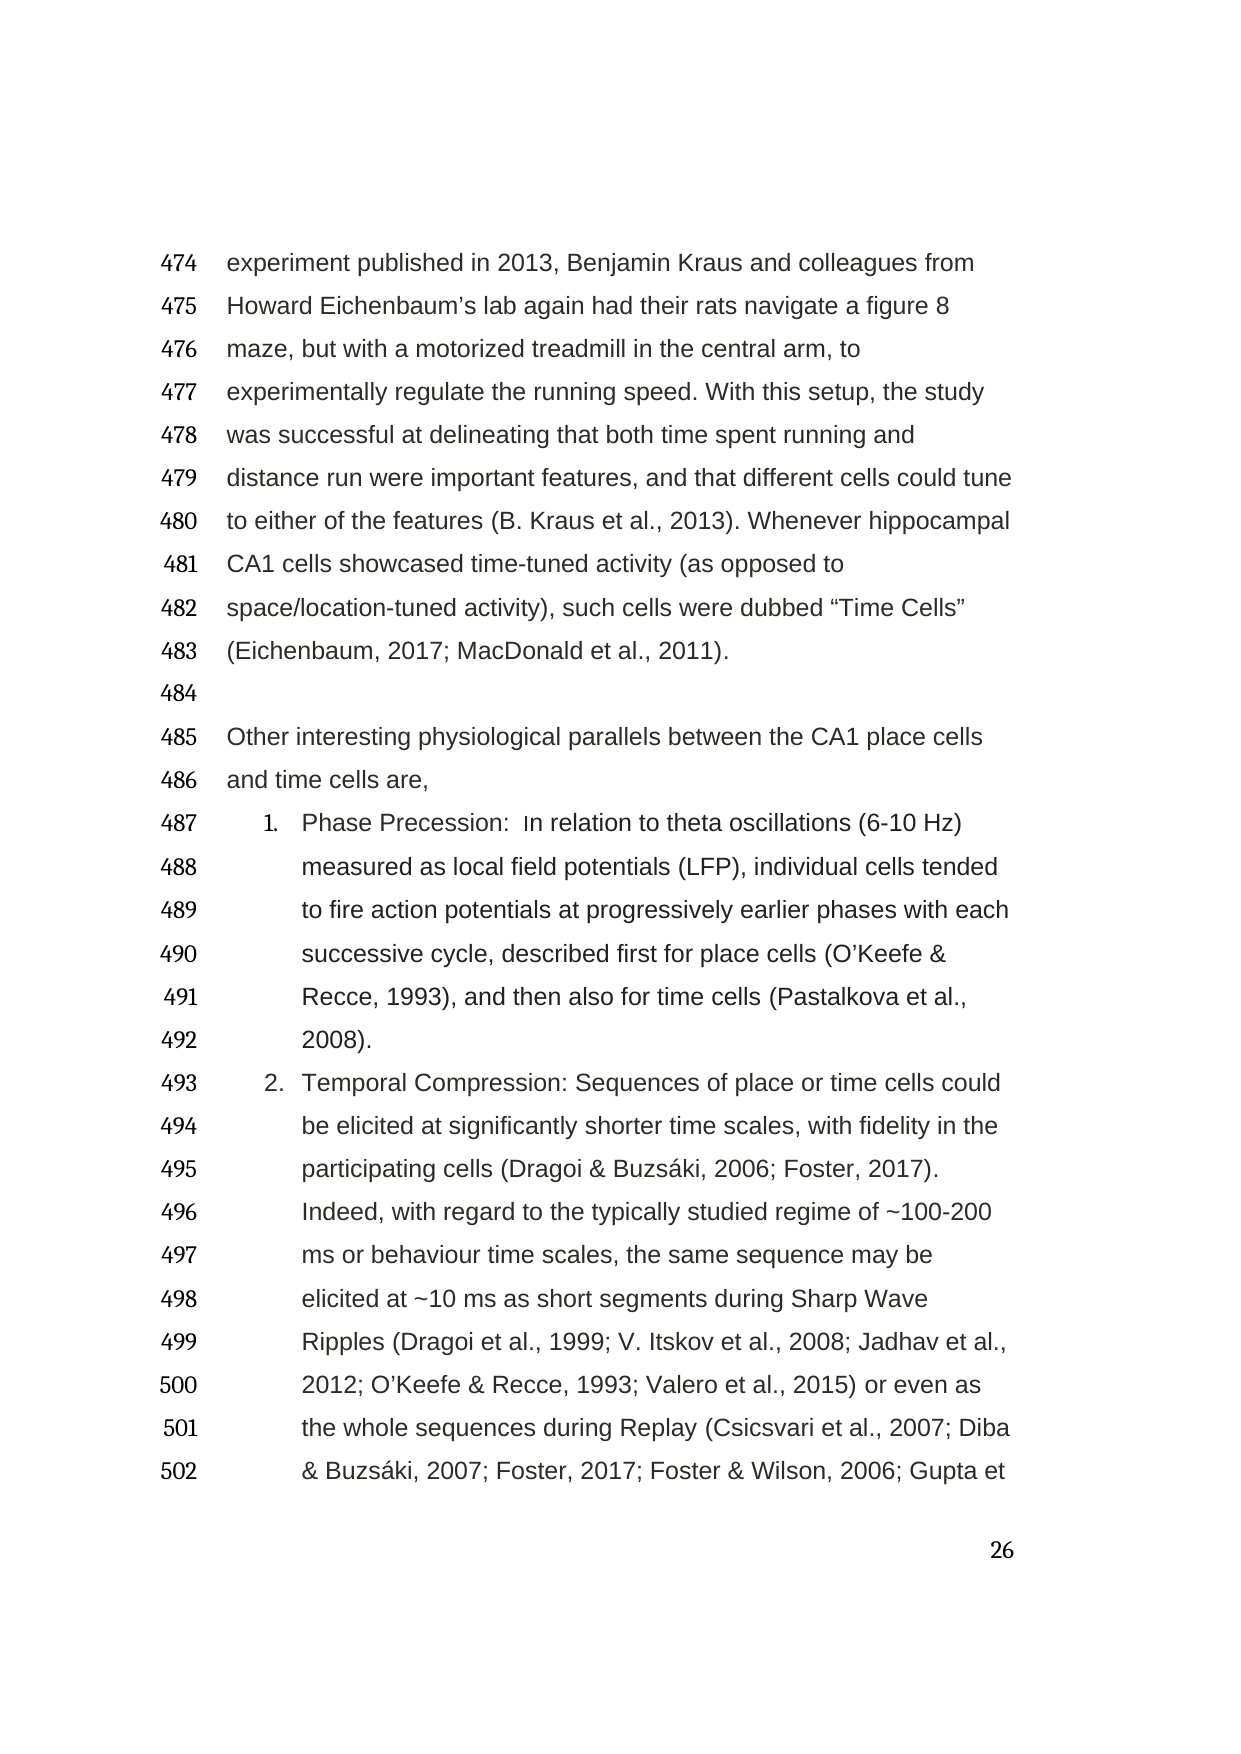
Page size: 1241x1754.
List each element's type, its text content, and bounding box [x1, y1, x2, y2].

list Phase Precession: In relation to theta oscillations (6-10 Hz) measured as local field potentials (LFP), individual cells tended to fire action potentials at progressively earlier phases with each successive cycle, described first for place cells (O’Keefe & Recce, 1993)⁠, and then also for time cells (Pastalkova et al., 2008)⁠. [264, 808, 1014, 1053]
text experiment published in 2013, Benjamin Kraus and colleagues from Howard Eichenbaum’s lab again had their rats navigate a figure 8 maze, but with a motorized treadmill in the central arm, to experimentally regulate the running speed. With this setup, the study was successful at delineating that both time spent running and distance run were important features, and that different cells could tune to either of the features (B. Kraus et al., 2013)⁠. Whenever hippocampal CA1 cells showcased time-tuned activity (as opposed to space/location-tuned activity), such cells were dubbed “Time Cells” (Eichenbaum, 2017; MacDonald et al., 2011)⁠. [226, 248, 1014, 664]
list Temporal Compression: Sequences of place or time cells could be elicited at significantly shorter time scales, with fidelity in the participating cells (Dragoi & Buzsáki, 2006; Foster, 2017)⁠. Indeed, with regard to the typically studied regime of ~100-200 ms or behaviour time scales, the same sequence may be elicited at ~10 ms as short segments during Sharp Wave Ripples (Dragoi et al., 1999; V. Itskov et al., 2008; Jadhav et al., 2012; O’Keefe & Recce, 1993; Valero et al., 2015)⁠ or even as the whole sequences during Replay (Csicsvari et al., 2007; Diba & Buzsáki, 2007; Foster, 2017; Foster & Wilson, 2006; Gupta et [264, 1068, 1014, 1485]
text Other interesting physiological parallels between the CA1 place cells and time cells are, [226, 722, 1014, 794]
